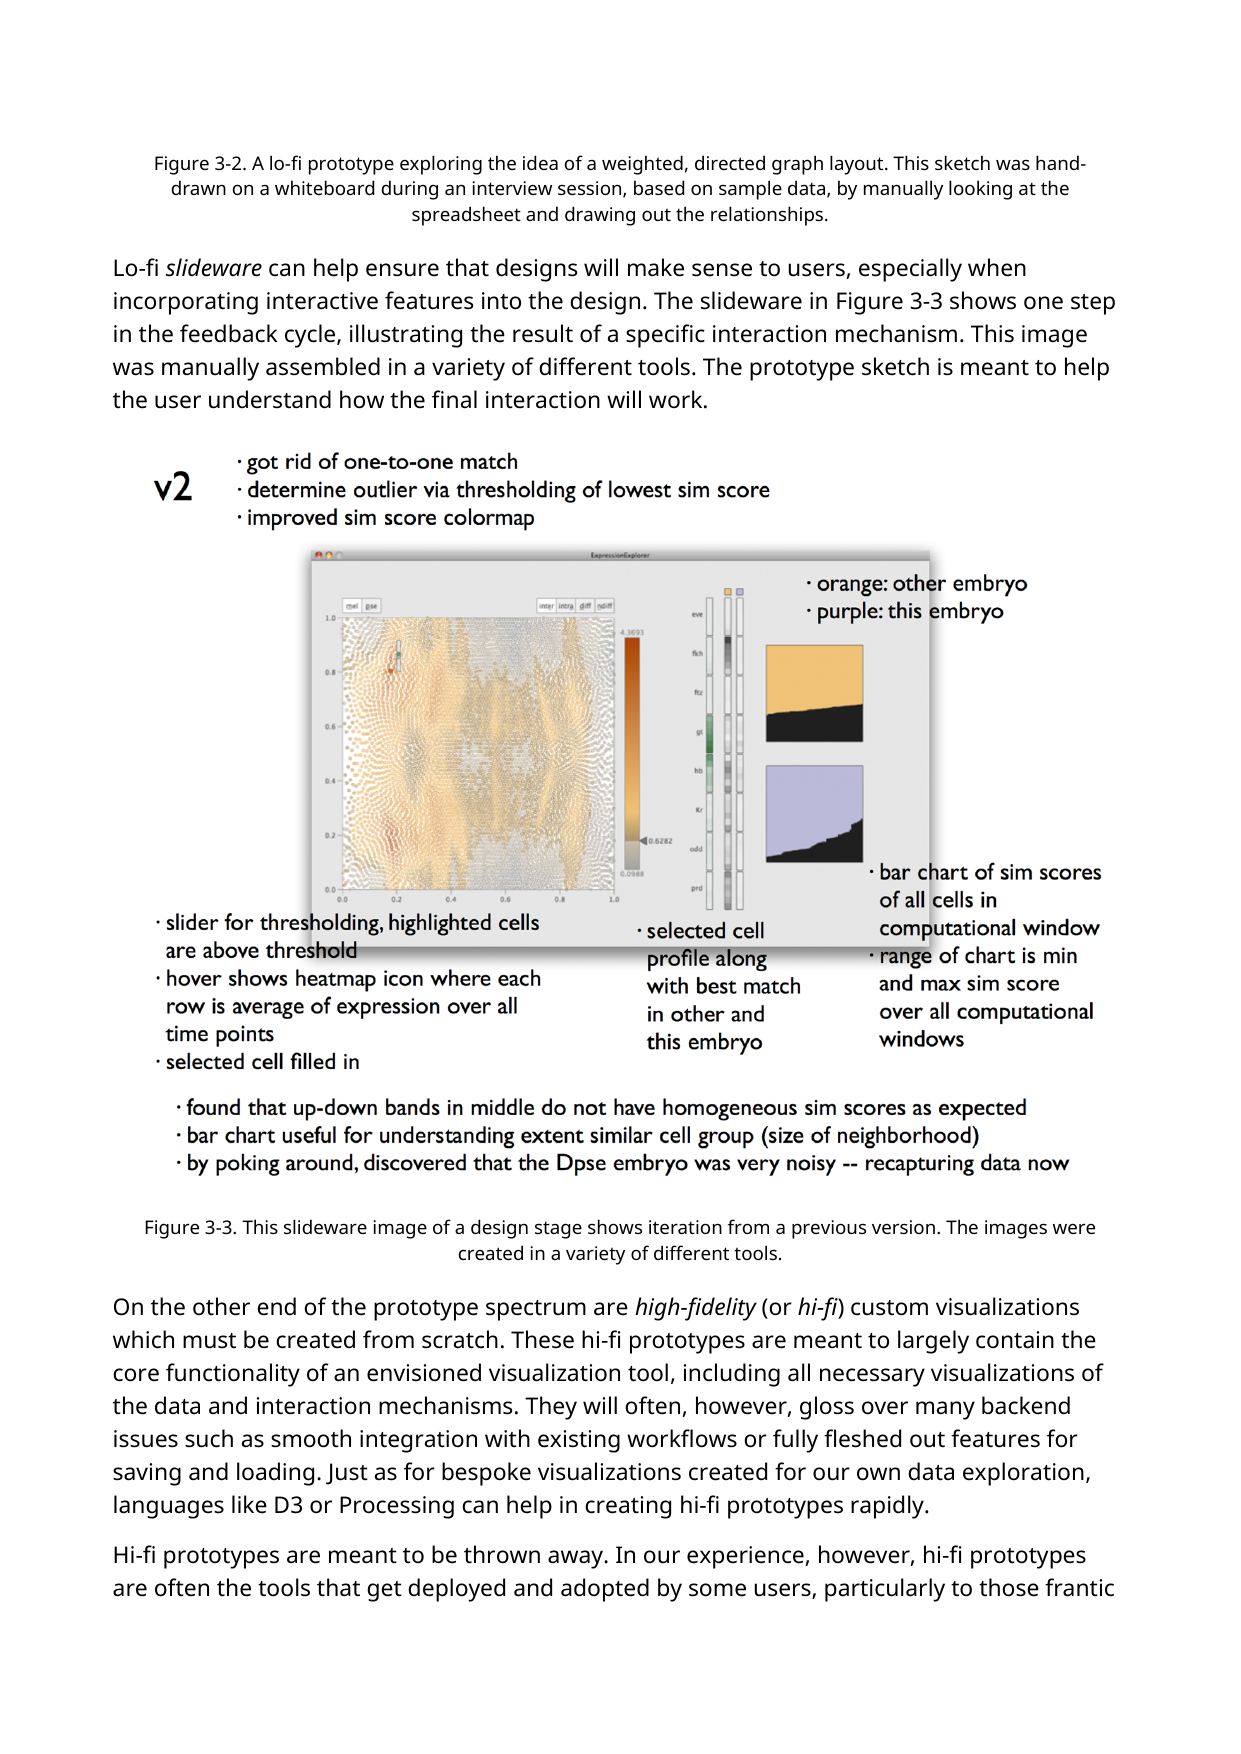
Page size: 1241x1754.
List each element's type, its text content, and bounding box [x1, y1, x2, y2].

subtitle Figure 3-2. A lo-fi prototype exploring the idea of a weighted, directed graph layout. This sketch was hand-drawn on a whiteboard during an interview session, based on sample data, by manually looking at the spreadsheet and drawing out the relationships. [142, 150, 1098, 227]
text Hi-fi prototypes are meant to be thrown away. In our experience, however, hi-fi prototypes are often the tools that get deployed and adopted by some users, particularly to those frantic [112, 1539, 1128, 1603]
text Lo-fi slideware can help ensure that designs will make sense to users, especially when incorporating interactive features into the design. The slideware in Figure 3-3 shows one step in the feedback cycle, illustrating the result of a specific interaction mechanism. This image was manually assembled in a variety of different tools. The prototype sketch is meant to help the user understand how the final interaction will work. [112, 252, 1128, 415]
text On the other end of the prototype spectrum are high-fidelity (or hi-fi) custom visualizations which must be created from scratch. These hi-fi prototypes are meant to largely contain the core functionality of an envisioned visualization tool, including all necessary visualizations of the data and interaction mechanisms. They will often, however, gloss over many backend issues such as smooth integration with existing workflows or fully fleshed out features for saving and loading. Just as for bespoke visualizations created for our own data exploration, languages like D3 or Processing can help in creating hi-fi prototypes rapidly. [112, 1291, 1128, 1521]
subtitle Figure 3-3. This slideware image of a design stage shows iteration from a previous version. The images were created in a variety of different tools. [142, 1214, 1098, 1266]
